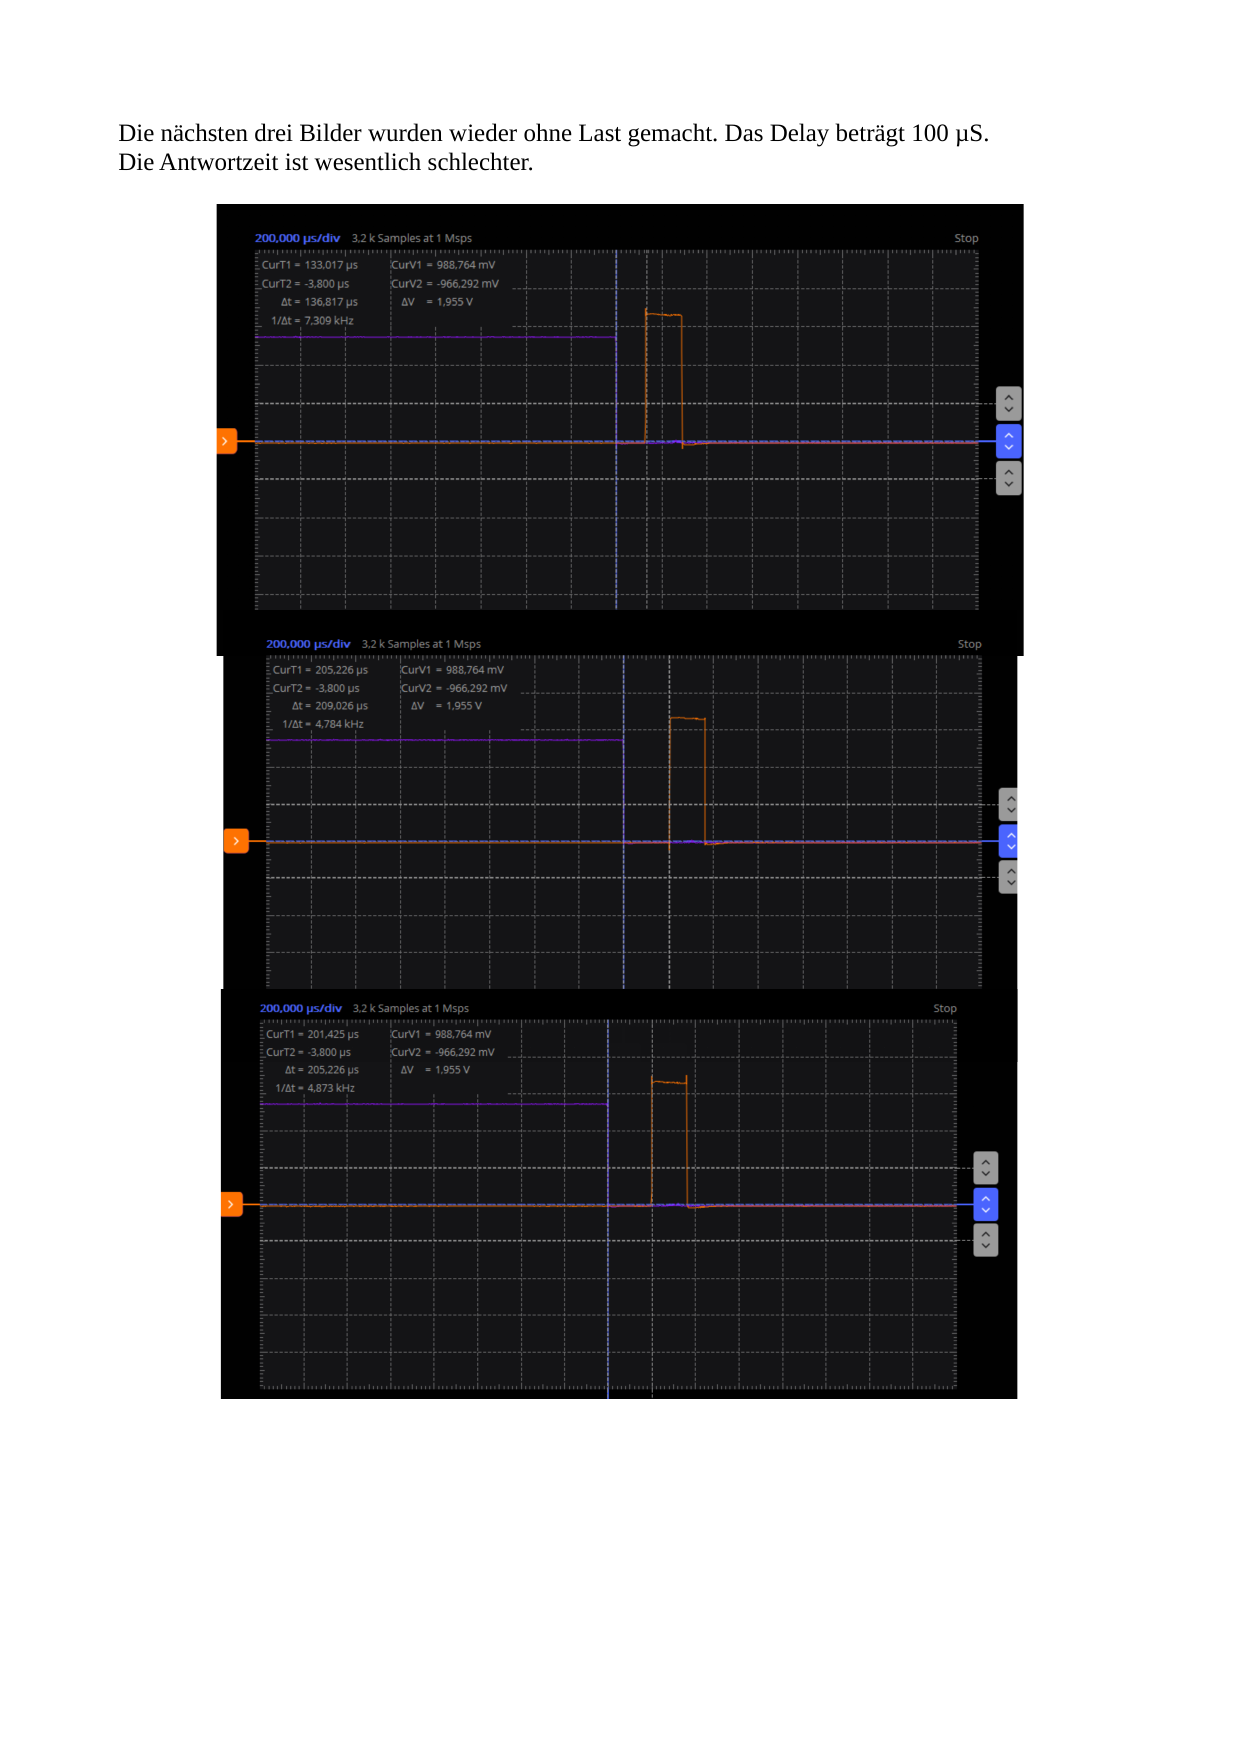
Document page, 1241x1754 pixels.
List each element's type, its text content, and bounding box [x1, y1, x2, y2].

text Die nächsten drei Bilder wurden wieder ohne Last gemacht. Das Delay beträgt 100 µS. [118, 118, 1122, 147]
text Die Antwortzeit ist wesentlich schlechter. [118, 147, 1122, 176]
picture [216, 204, 1024, 1399]
